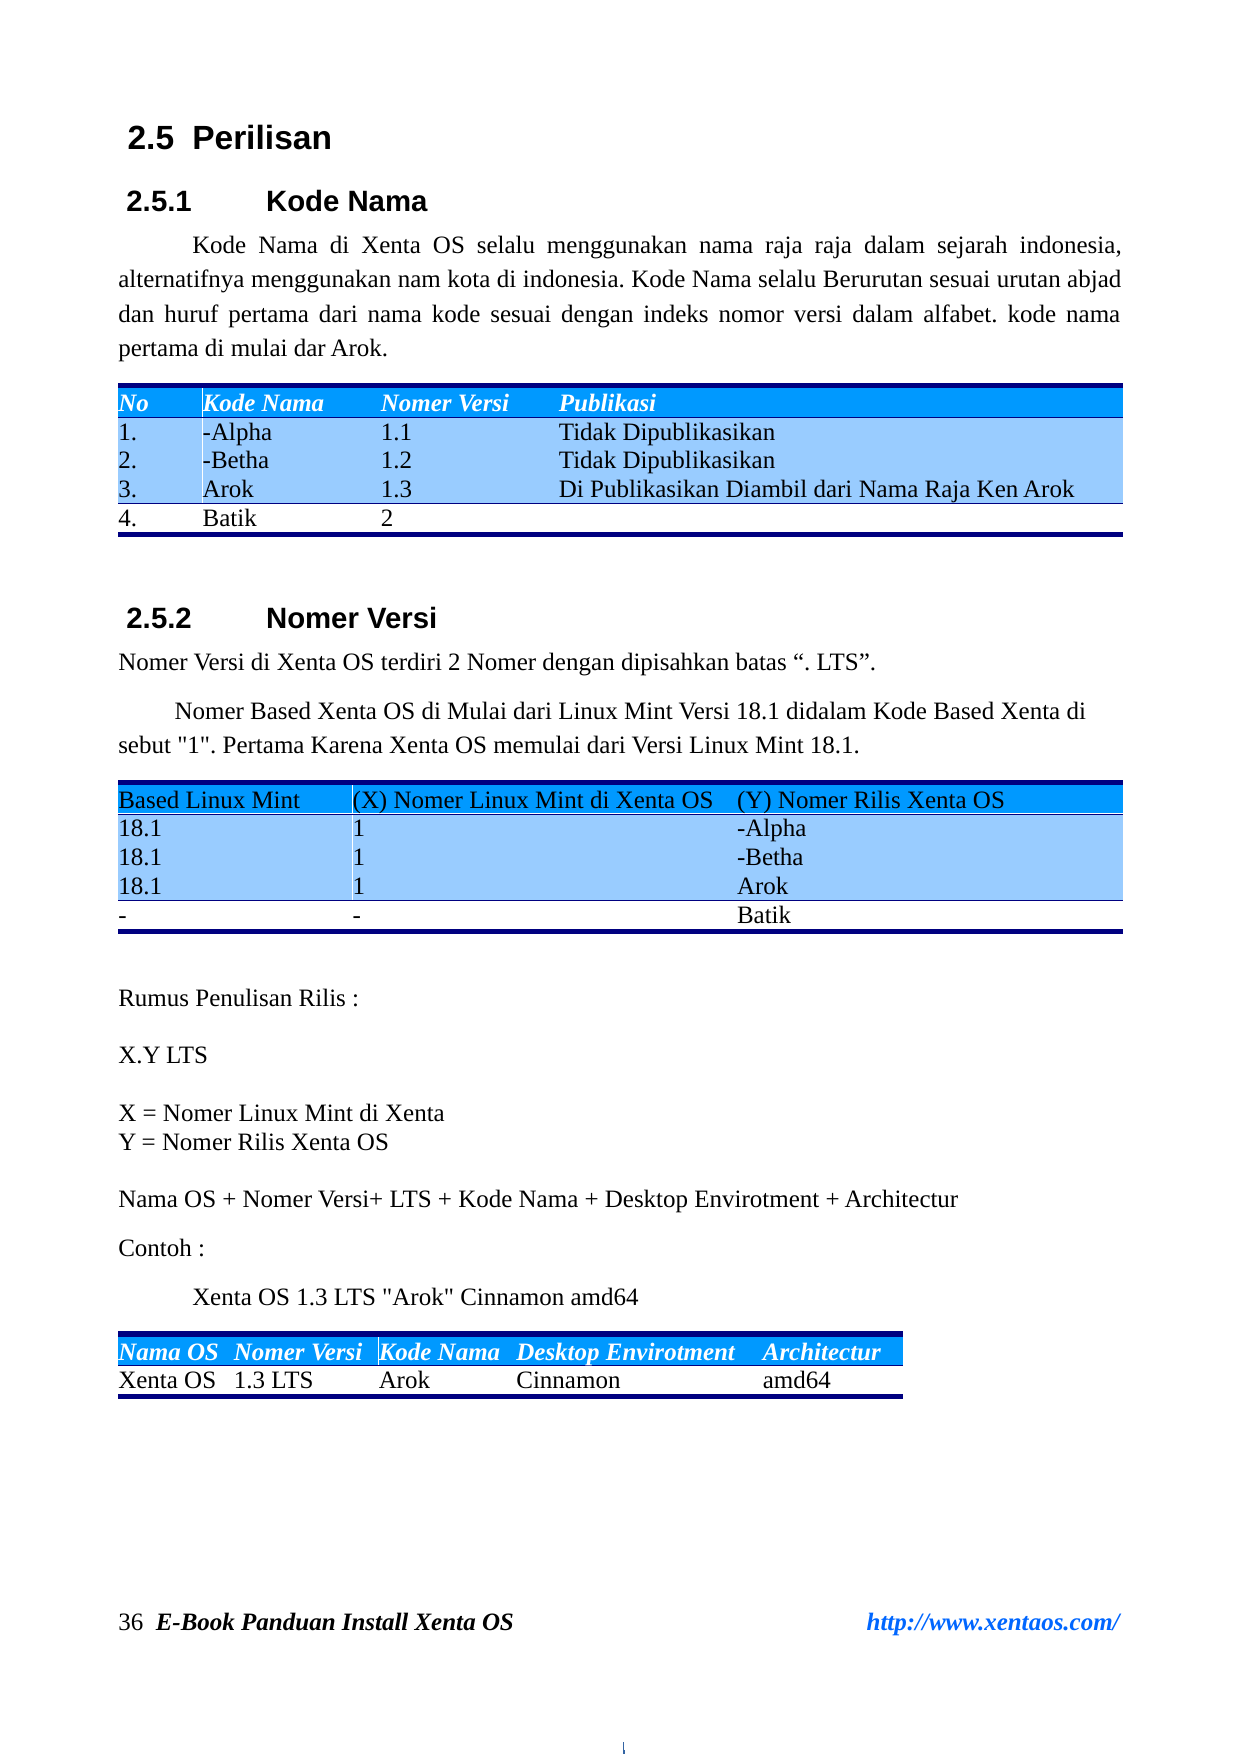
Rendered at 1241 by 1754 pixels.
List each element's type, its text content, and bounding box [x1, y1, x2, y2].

table_cell - [353, 901, 737, 929]
table_cell Batik [737, 901, 1123, 929]
table_cell 1 [353, 871, 737, 900]
table_header Publikasi [559, 388, 1123, 417]
table_cell Xenta OS [118, 1366, 234, 1394]
table_cell 18.1 [118, 815, 352, 842]
table_cell [559, 504, 1123, 532]
table_cell Arok [379, 1366, 516, 1394]
table_cell Batik [203, 504, 381, 532]
table_header Desktop Envirotment [516, 1337, 763, 1365]
table_header (Y) Nomer Rilis Xenta OS [737, 785, 1123, 813]
table_cell 1.3 [381, 474, 559, 503]
table_cell 18.1 [118, 871, 352, 900]
text Nomer Based Xenta OS di Mulai dari Linux Mint Versi 18.1 didalam Kode Based Xenta di sebut "1". Pertama Karena Xenta OS memulai dari Versi Linux Mint 18.1. [118, 696, 1122, 759]
table_cell 4. [118, 504, 202, 532]
table_header Kode Nama [379, 1337, 516, 1365]
table_header Nomer Versi [234, 1337, 378, 1365]
text Nomer Versi di Xenta OS terdiri 2 Nomer dengan dipisahkan batas “. LTS”. [118, 647, 1122, 676]
table_cell 2 [381, 504, 559, 532]
table_cell -Betha [737, 842, 1123, 871]
table_cell 1.2 [381, 445, 559, 474]
table_header (X) Nomer Linux Mint di Xenta OS [353, 785, 737, 813]
table_cell 3. [118, 474, 202, 503]
table_header Architectur [763, 1337, 903, 1365]
table_cell -Alpha [203, 418, 381, 445]
table_header Based Linux Mint [118, 785, 352, 813]
table_cell Di Publikasikan Diambil dari Nama Raja Ken Arok [559, 474, 1123, 503]
table_header Kode Nama [203, 388, 381, 417]
text Y = Nomer Rilis Xenta OS [118, 1127, 1122, 1155]
table_cell amd64 [763, 1366, 903, 1394]
table_cell Arok [737, 871, 1123, 900]
subtitle Perilisan [118, 118, 1122, 157]
table_cell -Alpha [737, 815, 1123, 842]
text Rumus Penulisan Rilis : X.Y LTS [118, 983, 1122, 1069]
table_cell 1. [118, 418, 202, 445]
text Xenta OS 1.3 LTS "Arok" Cinnamon amd64 [118, 1282, 1122, 1311]
table_header No [118, 388, 202, 417]
table_header Nama OS [118, 1337, 234, 1365]
table_cell 18.1 [118, 842, 352, 871]
table_cell Tidak Dipublikasikan [559, 445, 1123, 474]
table_cell 1.1 [381, 418, 559, 445]
table_cell 1 [353, 815, 737, 842]
text X = Nomer Linux Mint di Xenta [118, 1098, 1122, 1127]
table_cell 1.3 LTS [234, 1366, 378, 1394]
text Contoh : [118, 1233, 1122, 1262]
table_cell Arok [203, 474, 381, 503]
table_cell 1 [353, 842, 737, 871]
text Kode Nama di Xenta OS selalu menggunakan nama raja raja dalam sejarah indonesia, alternatifnya menggunakan nam kota di indonesia. Kode Nama selalu Berurutan sesuai urutan abjad dan huruf pertama dari nama kode sesuai dengan indeks nomor versi dalam alfabet. kode nama pertama di mulai dar Arok. [118, 230, 1122, 362]
text Nama OS + Nomer Versi+ LTS + Kode Nama + Desktop Envirotment + Architectur [118, 1184, 1122, 1213]
subtitle Nomer Versi [118, 601, 1122, 634]
subtitle Kode Nama [118, 184, 1122, 218]
table_cell 2. [118, 445, 202, 474]
table_cell -Betha [203, 445, 381, 474]
table_cell - [118, 901, 352, 929]
table_cell Tidak Dipublikasikan [559, 418, 1123, 445]
table_header Nomer Versi [381, 388, 559, 417]
table_cell Cinnamon [516, 1366, 763, 1394]
